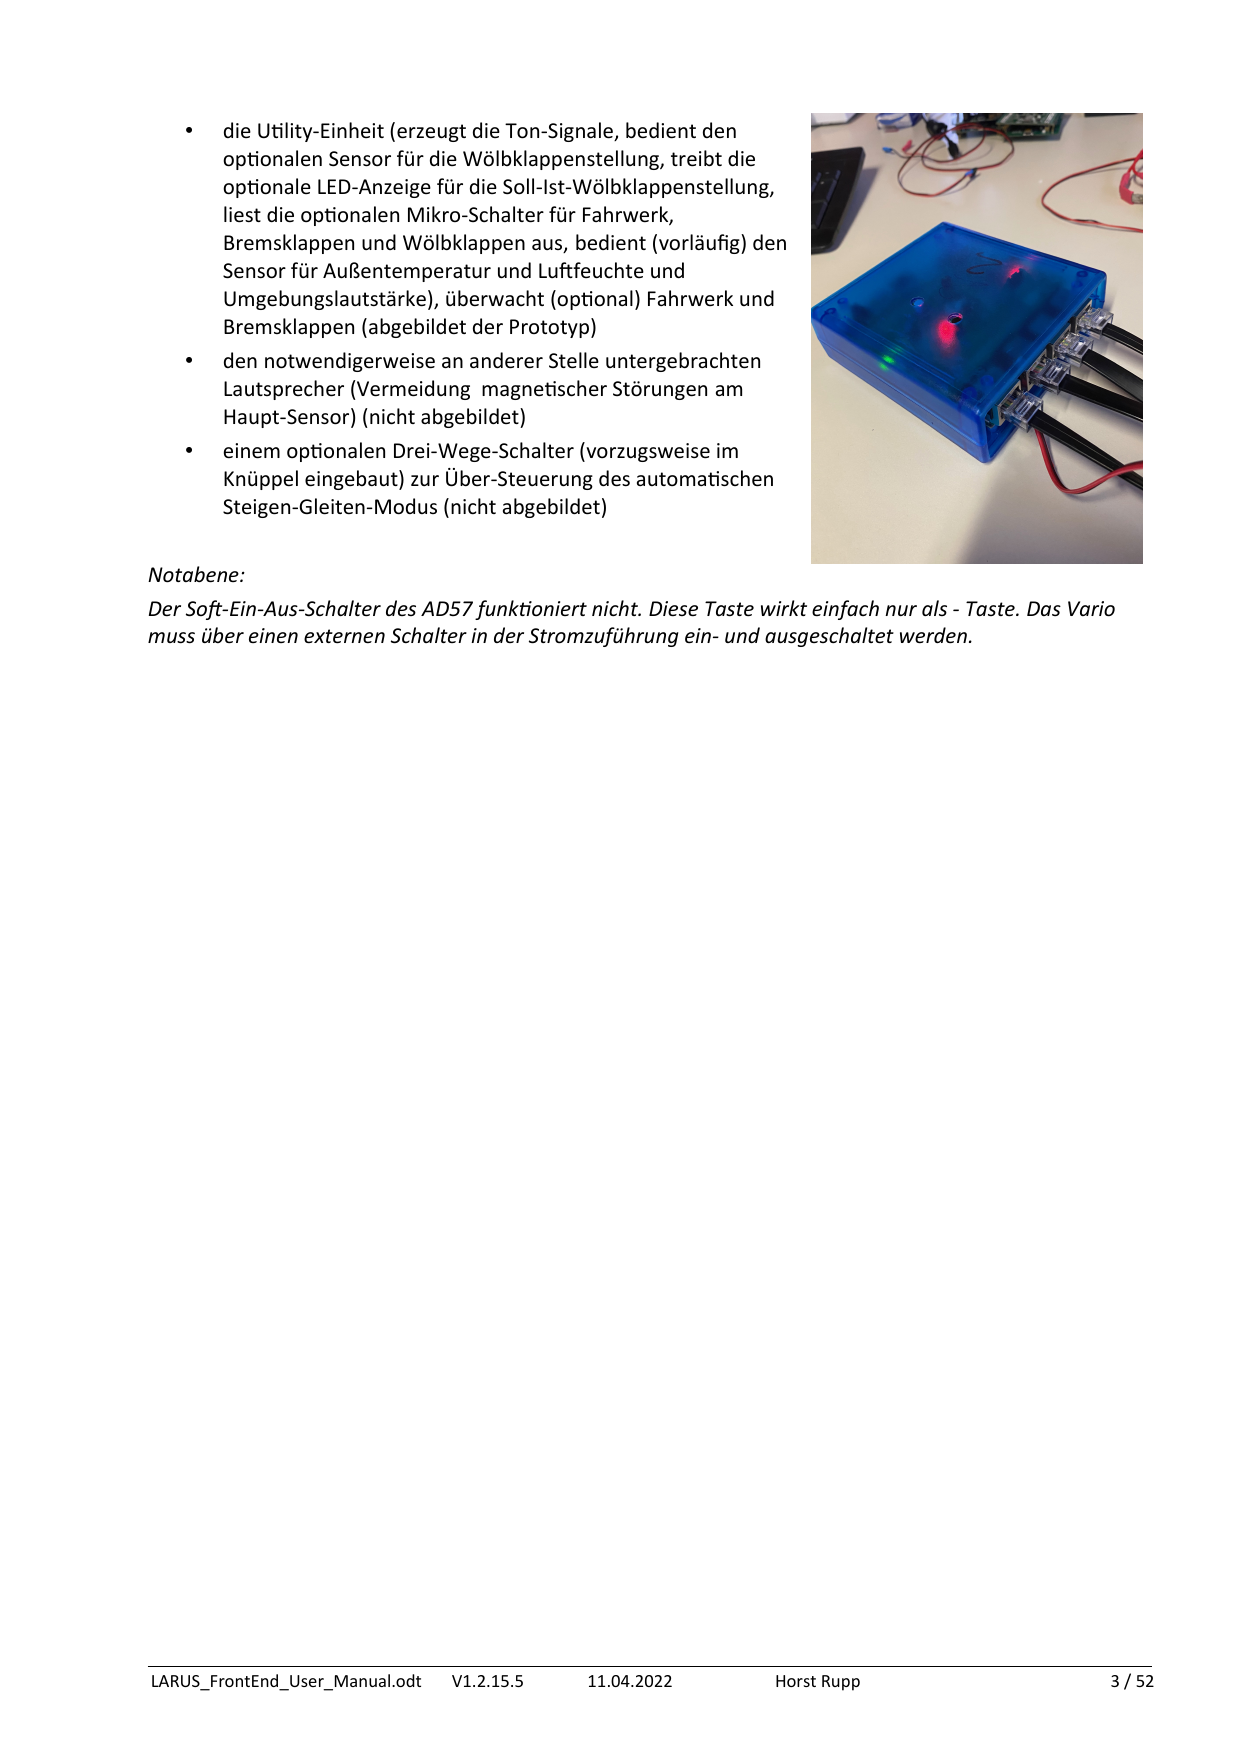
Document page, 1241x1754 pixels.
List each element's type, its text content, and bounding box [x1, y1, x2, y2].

list den notwendigerweise an anderer Stelle untergebrachten Lautsprecher (Vermeidung magnetischer Störungen am Haupt-Sensor) (nicht abgebildet) [185, 346, 811, 430]
picture [811, 113, 1143, 564]
text Der Soft-Ein-Aus-Schalter des AD57 funktioniert nicht. Diese Taste wirkt einfach nur als - Taste. Das Vario muss über einen externen Schalter in der Stromzuführung ein- und ausgeschaltet werden. [148, 594, 1152, 650]
text Notabene: [148, 560, 1152, 588]
list einem optionalen Drei-Wege-Schalter (vorzugsweise im Knüppel eingebaut) zur Über-Steuerung des automatischen Steigen-Gleiten-Modus (nicht abgebildet) [185, 436, 811, 520]
list die Utility-Einheit (erzeugt die Ton-Signale, bedient den optionalen Sensor für die Wölbklappenstellung, treibt die optionale LED-Anzeige für die Soll-Ist-Wölbklappenstellung, liest die optionalen Mikro-Schalter für Fahrwerk, Bremsklappen und Wölbklappen aus, bedient (vorläufig) den Sensor für Außentemperatur und Luftfeuchte und Umgebungslautstärke), überwacht (optional) Fahrwerk und Bremsklappen (abgebildet der Prototyp) [185, 116, 811, 340]
